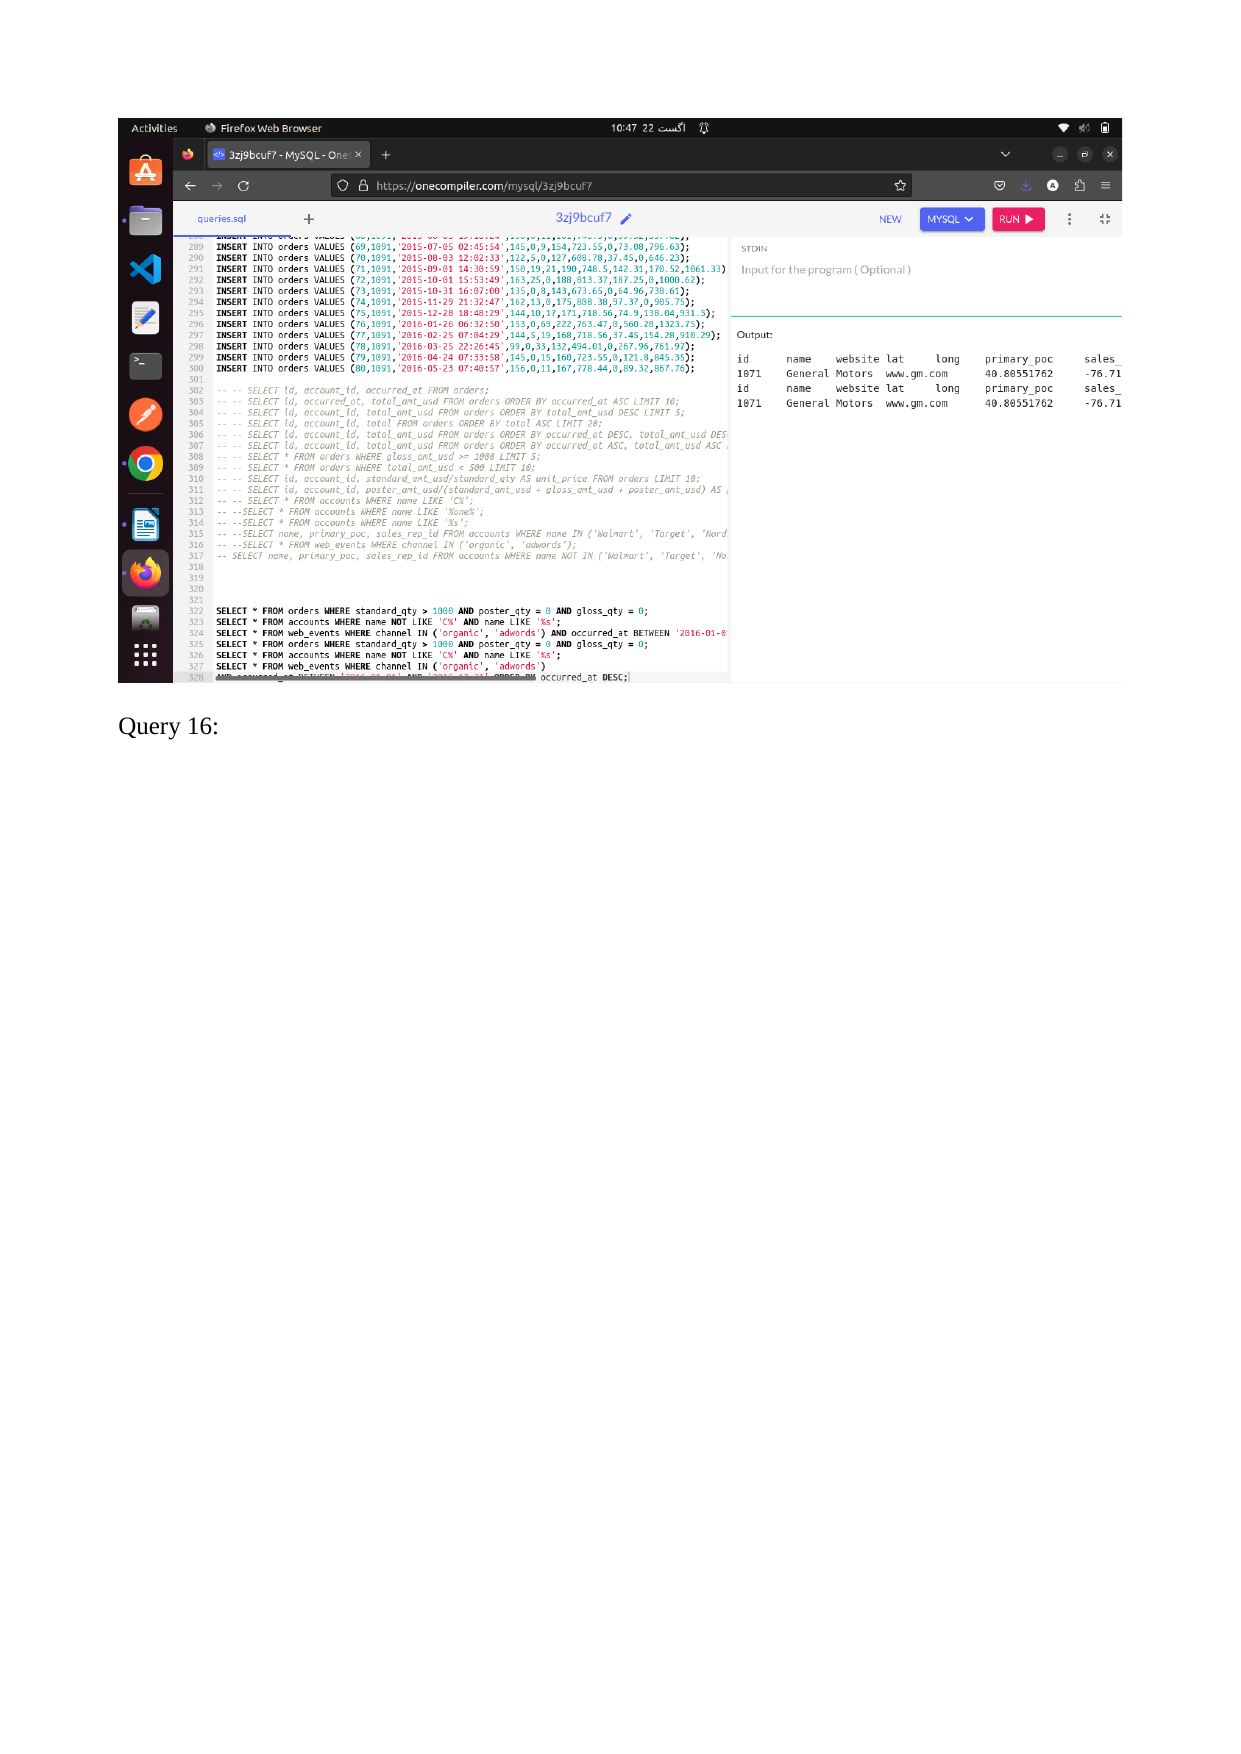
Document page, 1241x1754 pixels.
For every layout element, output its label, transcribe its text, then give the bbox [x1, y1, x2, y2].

picture [118, 118, 1123, 683]
text Query 16: [118, 711, 1122, 740]
